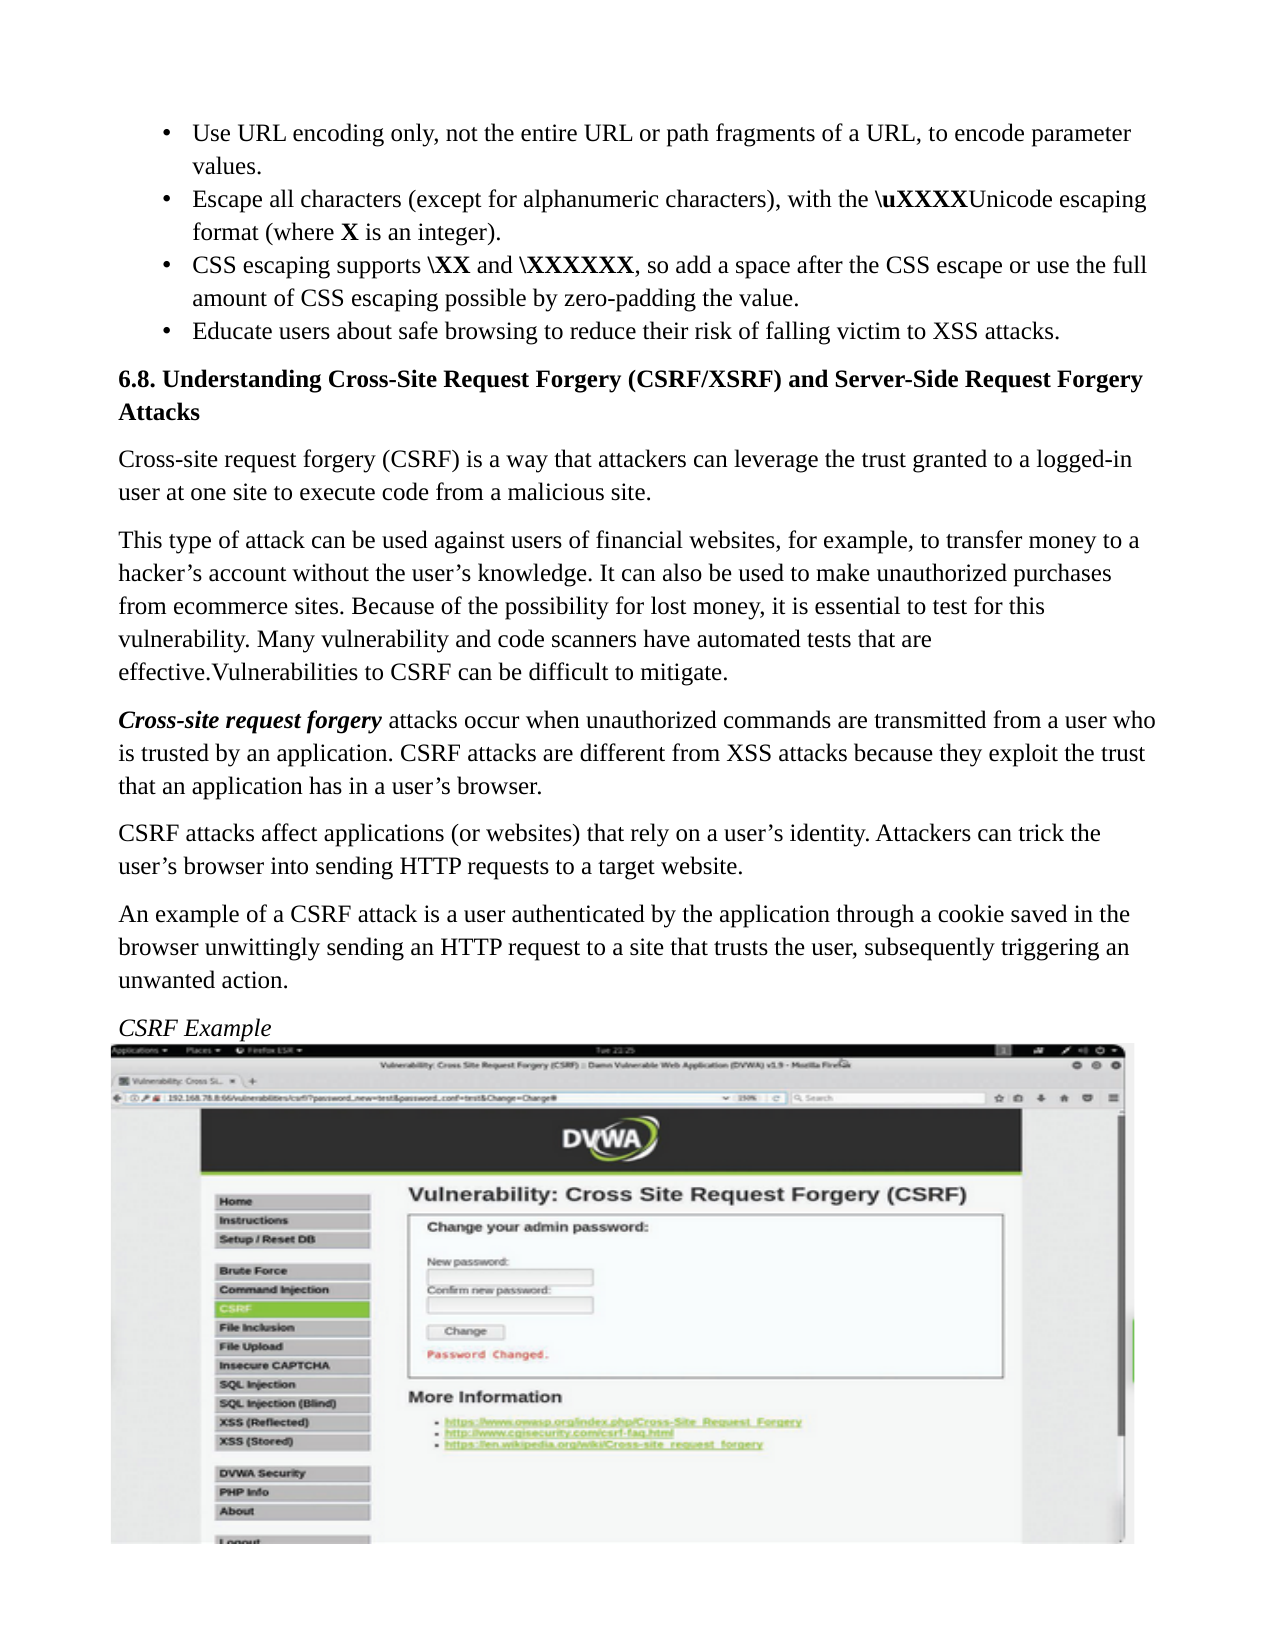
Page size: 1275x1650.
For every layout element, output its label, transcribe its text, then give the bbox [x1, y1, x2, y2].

text This type of attack can be used against users of financial websites, for example, to transfer money to a hacker’s account without the user’s knowledge. It can also be used to make unauthorized purchases from ecommerce sites. Because of the possibility for lost money, it is essential to test for this vulnerability. Many vulnerability and code scanners have automated tests that are effective.Vulnerabilities to CSRF can be difficult to mitigate. [118, 525, 1157, 686]
picture [110, 1043, 1135, 1544]
text Cross-site request forgery attacks occur when unauthorized commands are transmitted from a user who is trusted by an application. CSRF attacks are different from XSS attacks because they exploit the trust that an application has in a user’s browser. [118, 705, 1157, 799]
text 6.8. Understanding Cross-Site Request Forgery (CSRF/XSRF) and Server-Side Request Forgery Attacks [118, 364, 1157, 426]
text CSRF attacks affect applications (or websites) that rely on a user’s identity. Attackers can trick the user’s browser into sending HTTP requests to a target website. [118, 818, 1157, 880]
text CSRF Example [118, 1013, 1157, 1041]
list Use URL encoding only, not the entire URL or path fragments of a URL, to encode parameter values. [162, 118, 1157, 180]
list Educate users about safe browsing to reduce their risk of falling victim to XSS attacks. [162, 316, 1157, 345]
text An example of a CSRF attack is a user authenticated by the application through a cookie saved in the browser unwittingly sending an HTTP request to a site that trusts the user, subsequently triggering an unwanted action. [118, 899, 1157, 994]
list CSS escaping supports \XX and \XXXXXX, so add a space after the CSS escape or use the full amount of CSS escaping possible by zero-padding the value. [162, 250, 1157, 312]
list Escape all characters (except for alphanumeric characters), with the \uXXXXUnicode escaping format (where X is an integer). [162, 184, 1157, 246]
text Cross-site request forgery (CSRF) is a way that attackers can leverage the trust granted to a logged-in user at one site to execute code from a malicious site. [118, 444, 1157, 506]
